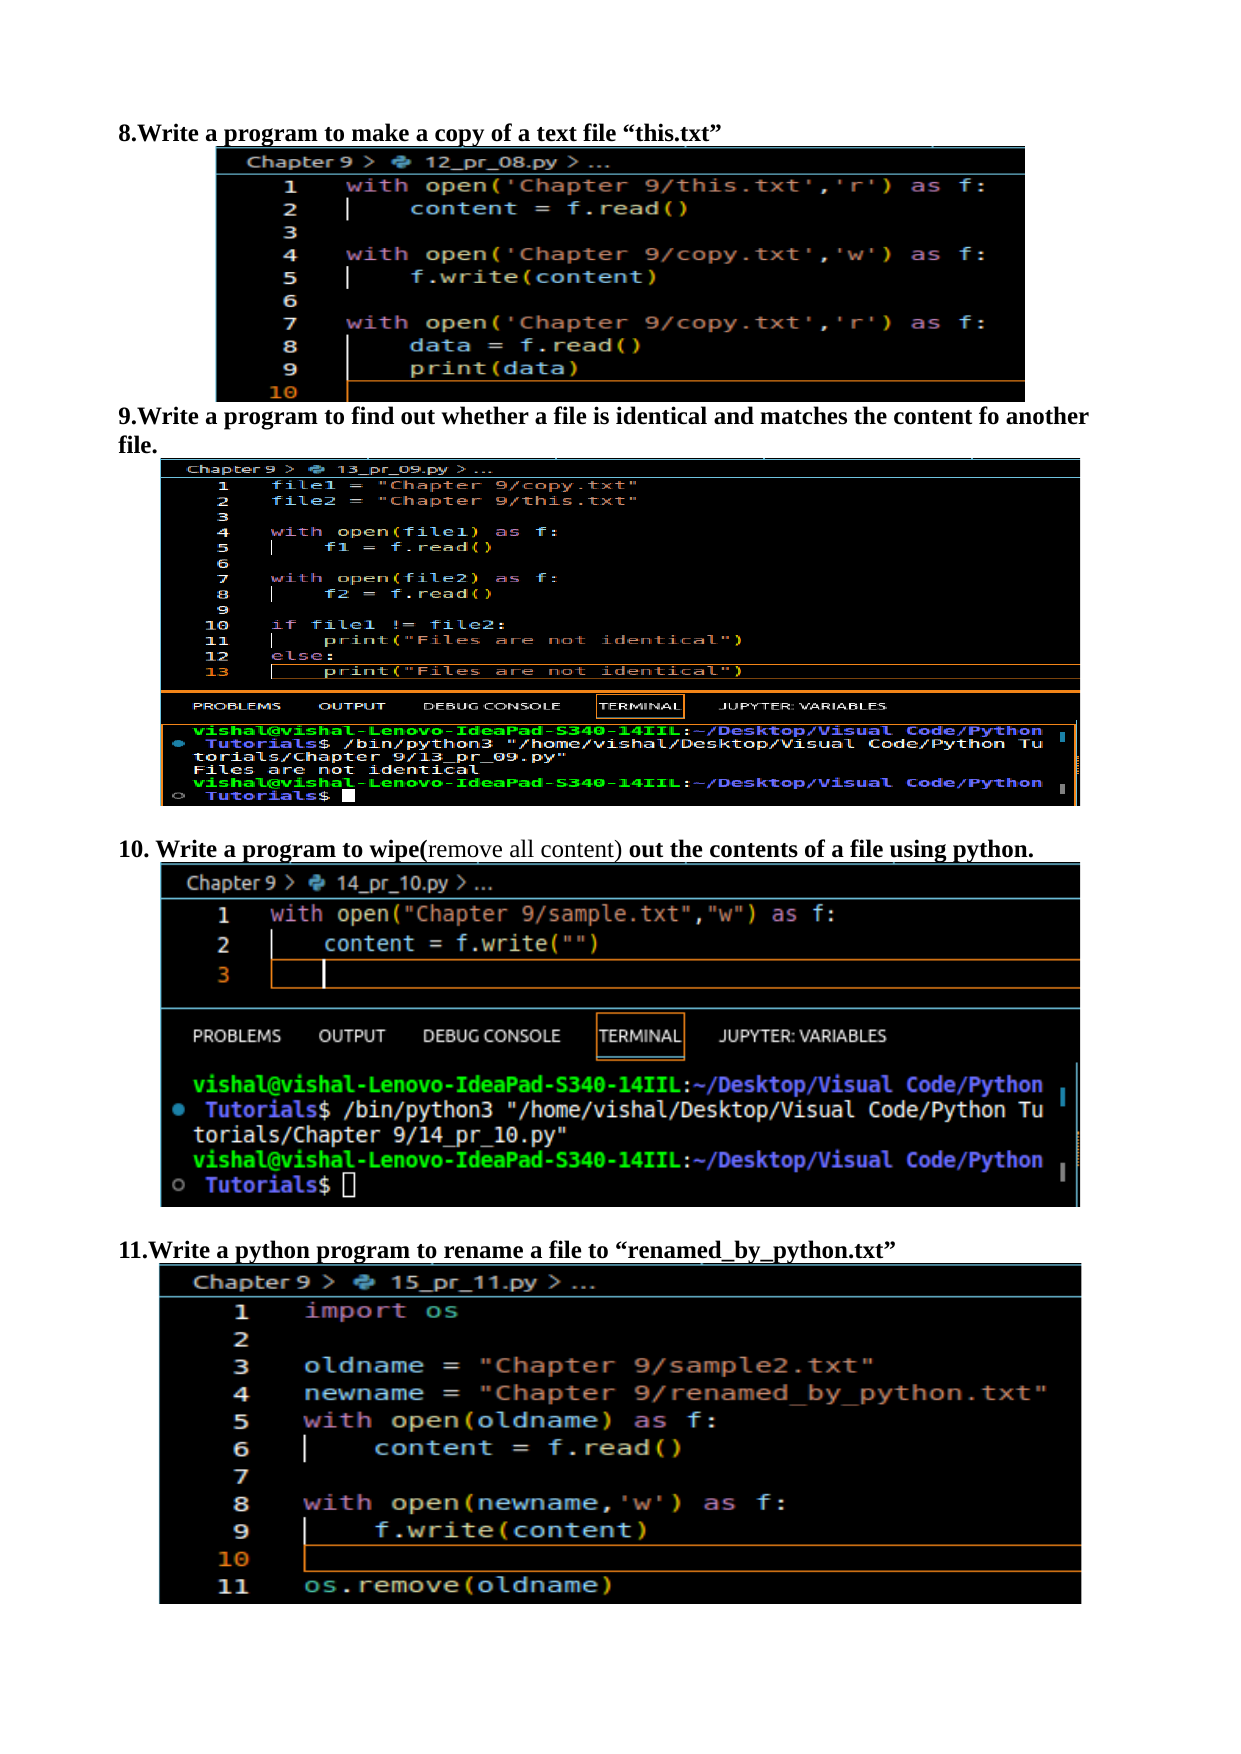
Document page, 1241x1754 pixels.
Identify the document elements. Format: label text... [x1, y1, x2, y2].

picture [160, 458, 1081, 806]
text 10. Write a program to wipe(remove all content) out the contents of a file using python. [118, 834, 1122, 863]
text 11.Write a python program to rename a file to “renamed_by_python.txt” [118, 1235, 1122, 1264]
picture [160, 862, 1081, 1207]
text 8.Write a program to make a copy of a text file “this.txt” [118, 118, 1122, 147]
text 9.Write a program to find out whether a file is identical and matches the content fo another file. [118, 147, 1122, 459]
picture [215, 146, 1025, 402]
picture [158, 1263, 1082, 1604]
